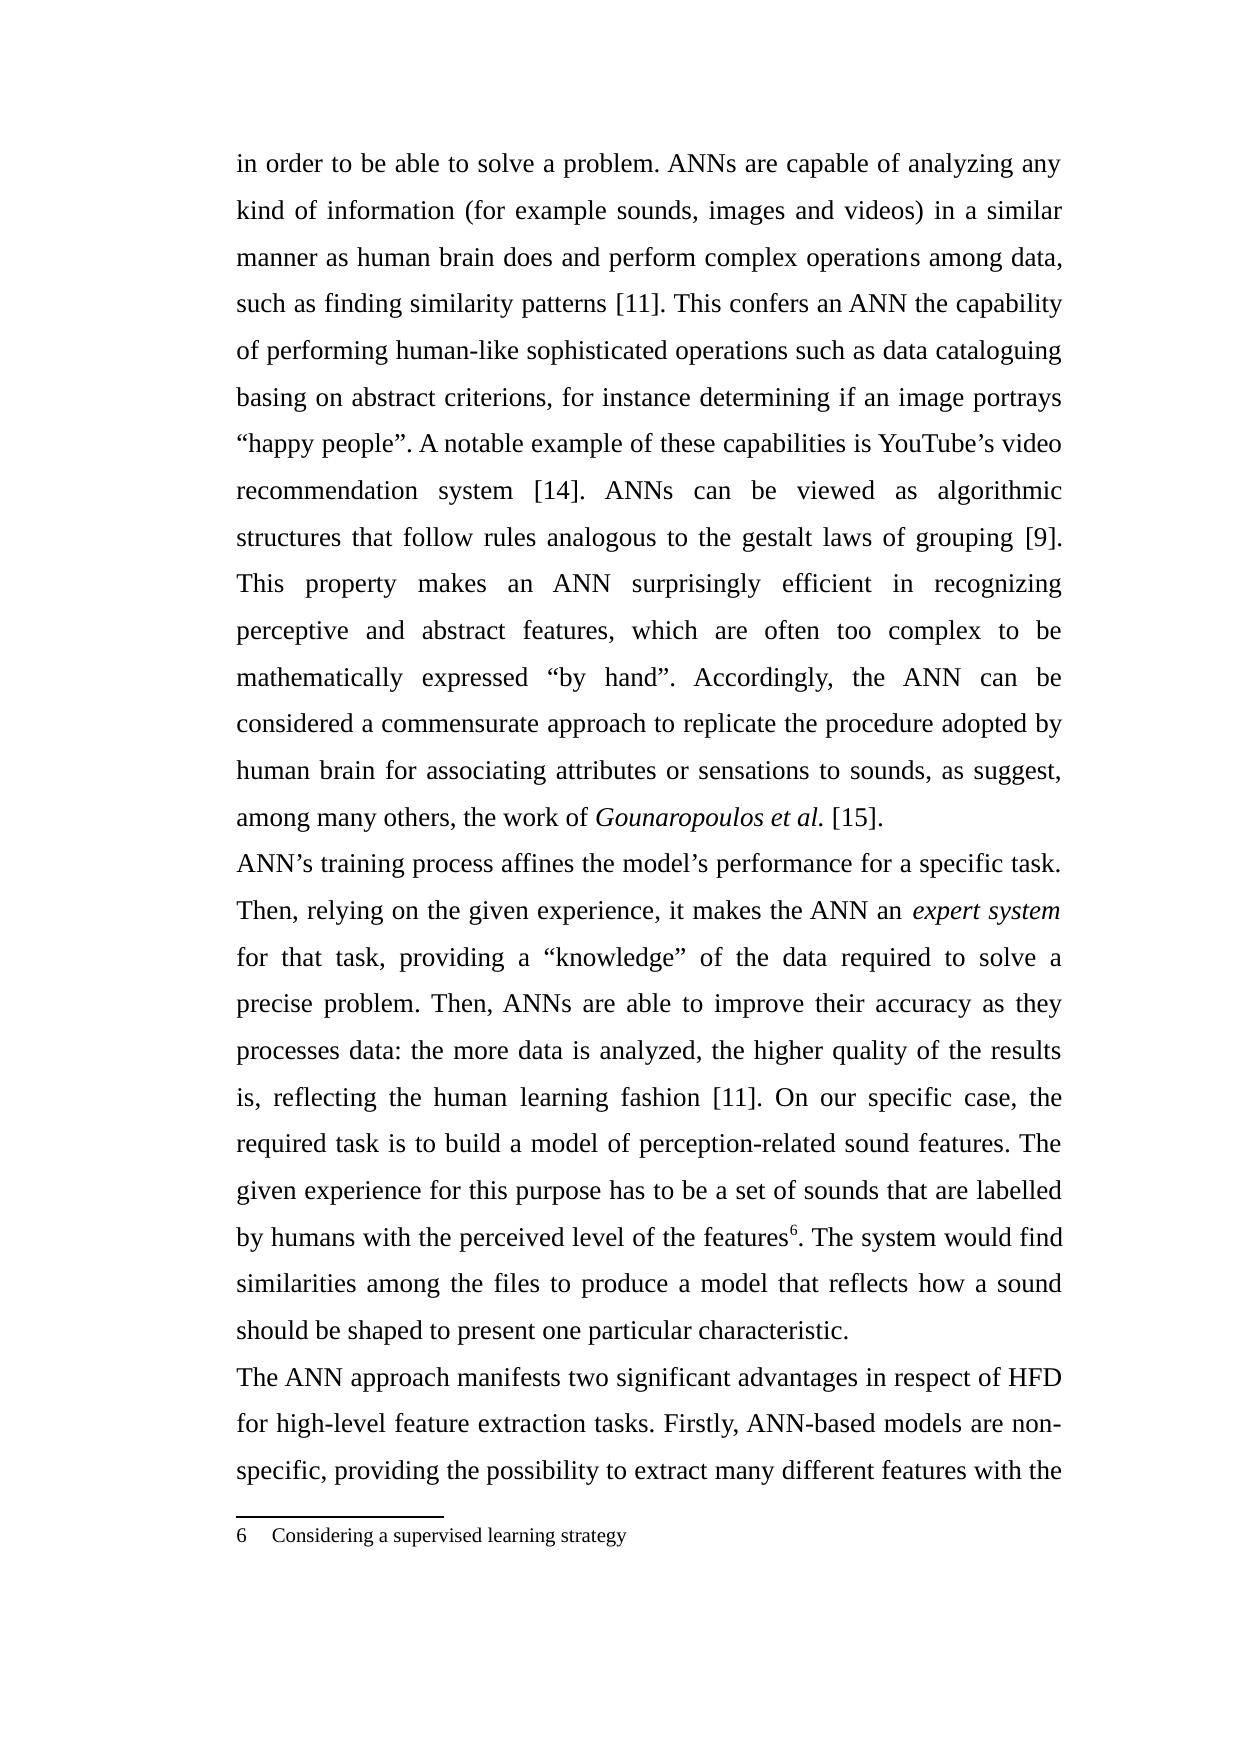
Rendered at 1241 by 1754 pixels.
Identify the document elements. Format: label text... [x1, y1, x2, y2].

text Considering a supervised learning strategy [236, 1523, 1063, 1547]
text ANN’s training process affines the model’s performance for a specific task. Then, relying on the given experience, it makes the ANN an expert system for that task, providing a “knowledge” of the data required to solve a precise problem. Then, ANNs are able to improve their accuracy as they processes data: the more data is analyzed, the higher quality of the results is, reflecting the human learning fashion [11]. On our specific case, the required task is to build a model of perception-related sound features. The given experience for this purpose has to be a set of sounds that are labelled by humans with the perceived level of the features. The system would find similarities among the files to produce a model that reflects how a sound should be shaped to present one particular characteristic. [236, 848, 1063, 1345]
text The ANN approach manifests two significant advantages in respect of HFD for high-level feature extraction tasks. Firstly, ANN-based models are non-specific, providing the possibility to extract many different features with the [236, 1361, 1063, 1485]
text in order to be able to solve a problem. ANNs are capable of analyzing any kind of information (for example sounds, images and videos) in a similar manner as human brain does and perform complex operations among data, such as finding similarity patterns [11]. This confers an ANN the capability of performing human-like sophisticated operations such as data cataloguing basing on abstract criterions, for instance determining if an image portrays “happy people”. A notable example of these capabilities is YouTube’s video recommendation system [14]. ANNs can be viewed as algorithmic structures that follow rules analogous to the gestalt laws of grouping [9]. This property makes an ANN surprisingly efficient in recognizing perceptive and abstract features, which are often too complex to be mathematically expressed “by hand”. Accordingly, the ANN can be considered a commensurate approach to replicate the procedure adopted by human brain for associating attributes or sensations to sounds, as suggest, among many others, the work of Gounaropoulos et al. [15]. [236, 148, 1063, 832]
